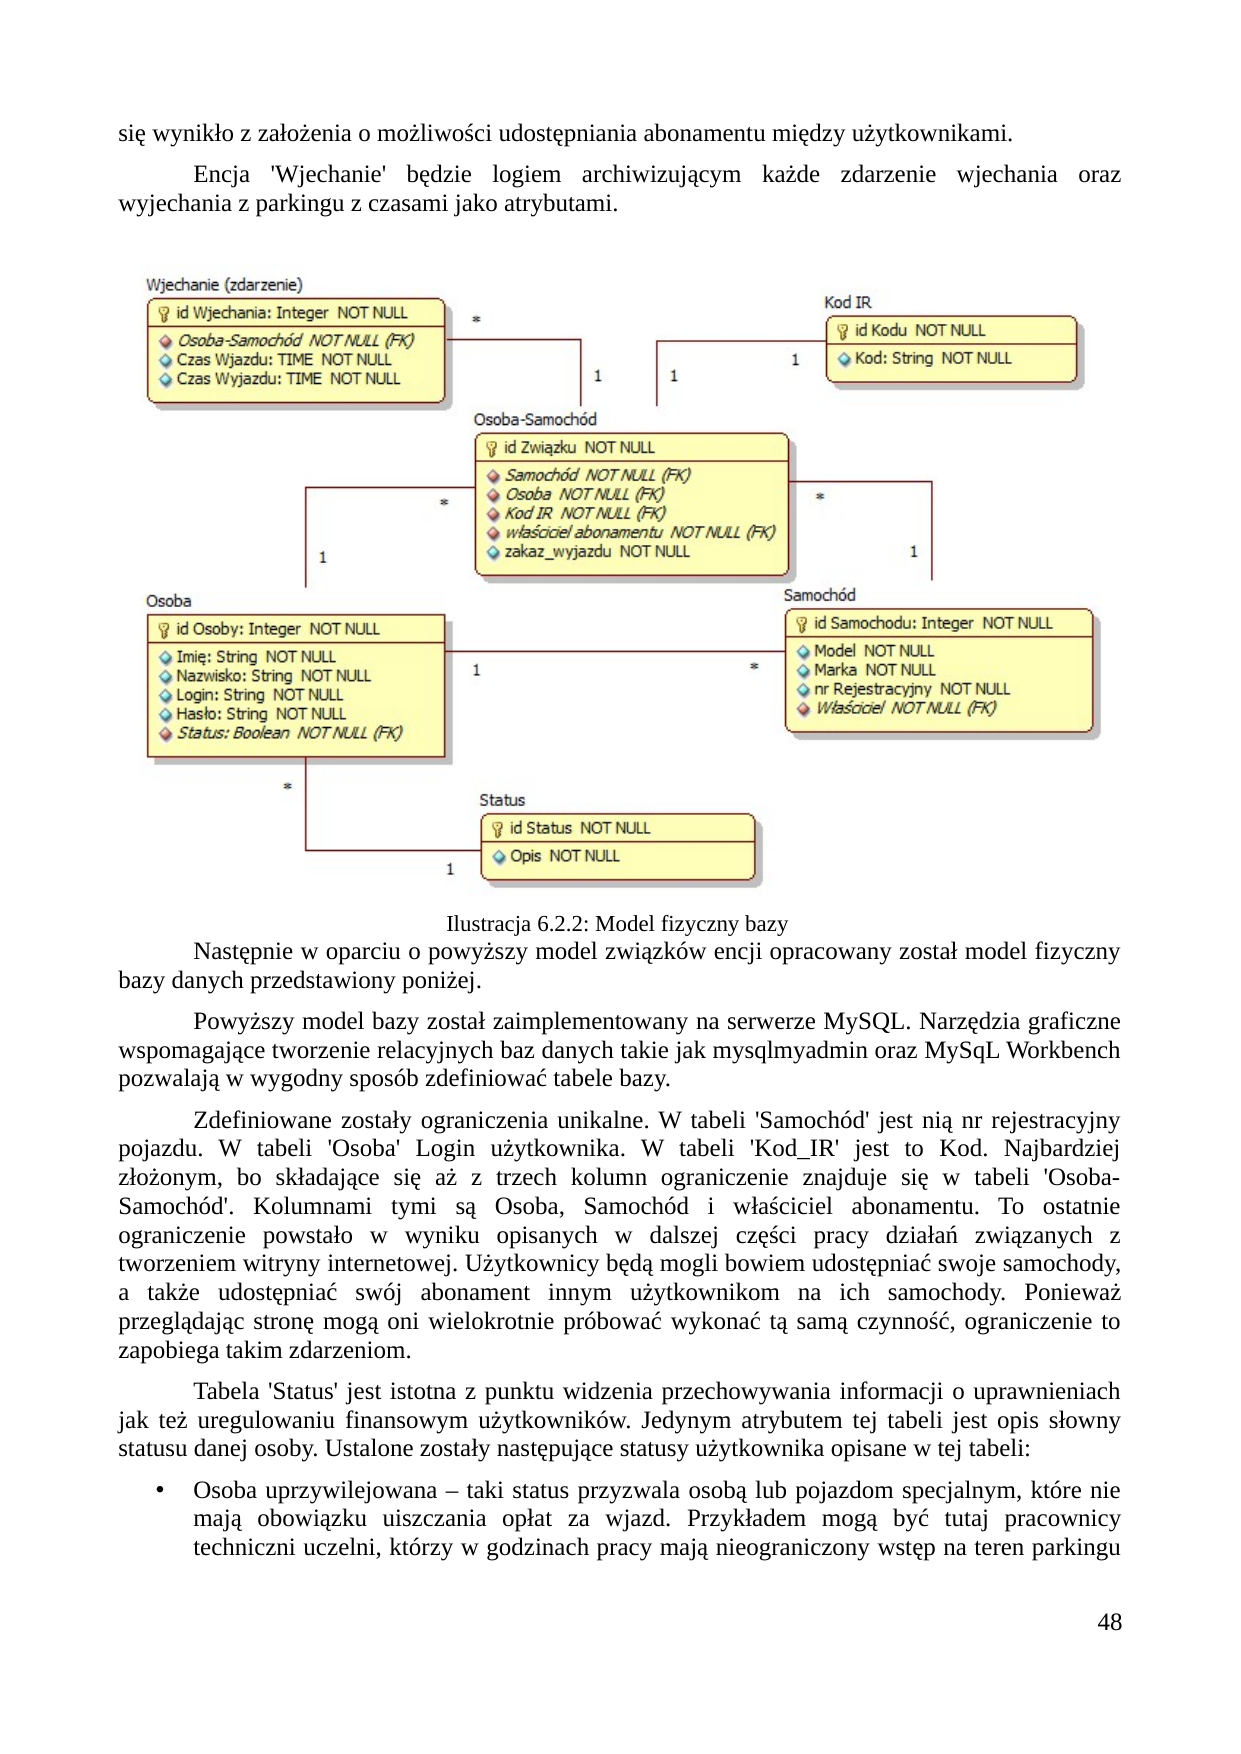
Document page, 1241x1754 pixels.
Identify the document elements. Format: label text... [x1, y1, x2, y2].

text [118, 229, 1122, 241]
text Następnie w oparciu o powyższy model związków encji opracowany został model fizyczny bazy danych przedstawiony poniżej. [118, 936, 1122, 993]
text się wynikło z założenia o możliwości udostępniania abonamentu między użytkownikami. [118, 118, 1122, 147]
list Osoba uprzywilejowana – taki status przyzwala osobą lub pojazdom specjalnym, które nie mają obowiązku uiszczania opłat za wjazd. Przykładem mogą być tutaj pracownicy techniczni uczelni, którzy w godzinach pracy mają nieograniczony wstęp na teren parkingu [156, 1475, 1122, 1561]
text Zdefiniowane zostały ograniczenia unikalne. W tabeli 'Samochód' jest nią nr rejestracyjny pojazdu. W tabeli 'Osoba' Login użytkownika. W tabeli 'Kod_IR' jest to Kod. Najbardziej złożonym, bo składające się aż z trzech kolumn ograniczenie znajduje się w tabeli 'Osoba-Samochód'. Kolumnami tymi są Osoba, Samochód i właściciel abonamentu. To ostatnie ograniczenie powstało w wyniku opisanych w dalszej części pracy działań związanych z tworzeniem witryny internetowej. Użytkownicy będą mogli bowiem udostępniać swoje samochody, a także udostępniać swój abonament innym użytkownikom na ich samochody. Ponieważ przeglądając stronę mogą oni wielokrotnie próbować wykonać tą samą czynność, ograniczenie to zapobiega takim zdarzeniom. [118, 1105, 1122, 1363]
picture [118, 241, 1123, 910]
text Powyższy model bazy został zaimplementowany na serwerze MySQL. Narzędzia graficzne wspomagające tworzenie relacyjnych baz danych takie jak mysqlmyadmin oraz MySqL Workbench pozwalają w wygodny sposób zdefiniować tabele bazy. [118, 1006, 1122, 1092]
text Encja 'Wjechanie' będzie logiem archiwizującym każde zdarzenie wjechania oraz wyjechania z parkingu z czasami jako atrybutami. [118, 159, 1122, 217]
text Tabela 'Status' jest istotna z punktu widzenia przechowywania informacji o uprawnieniach jak też uregulowaniu finansowym użytkowników. Jedynym atrybutem tej tabeli jest opis słowny statusu danej osoby. Ustalone zostały następujące statusy użytkownika opisane w tej tabeli: [118, 1376, 1122, 1462]
text Ilustracja 6.2.2: Model fizyczny bazy [118, 910, 1122, 936]
